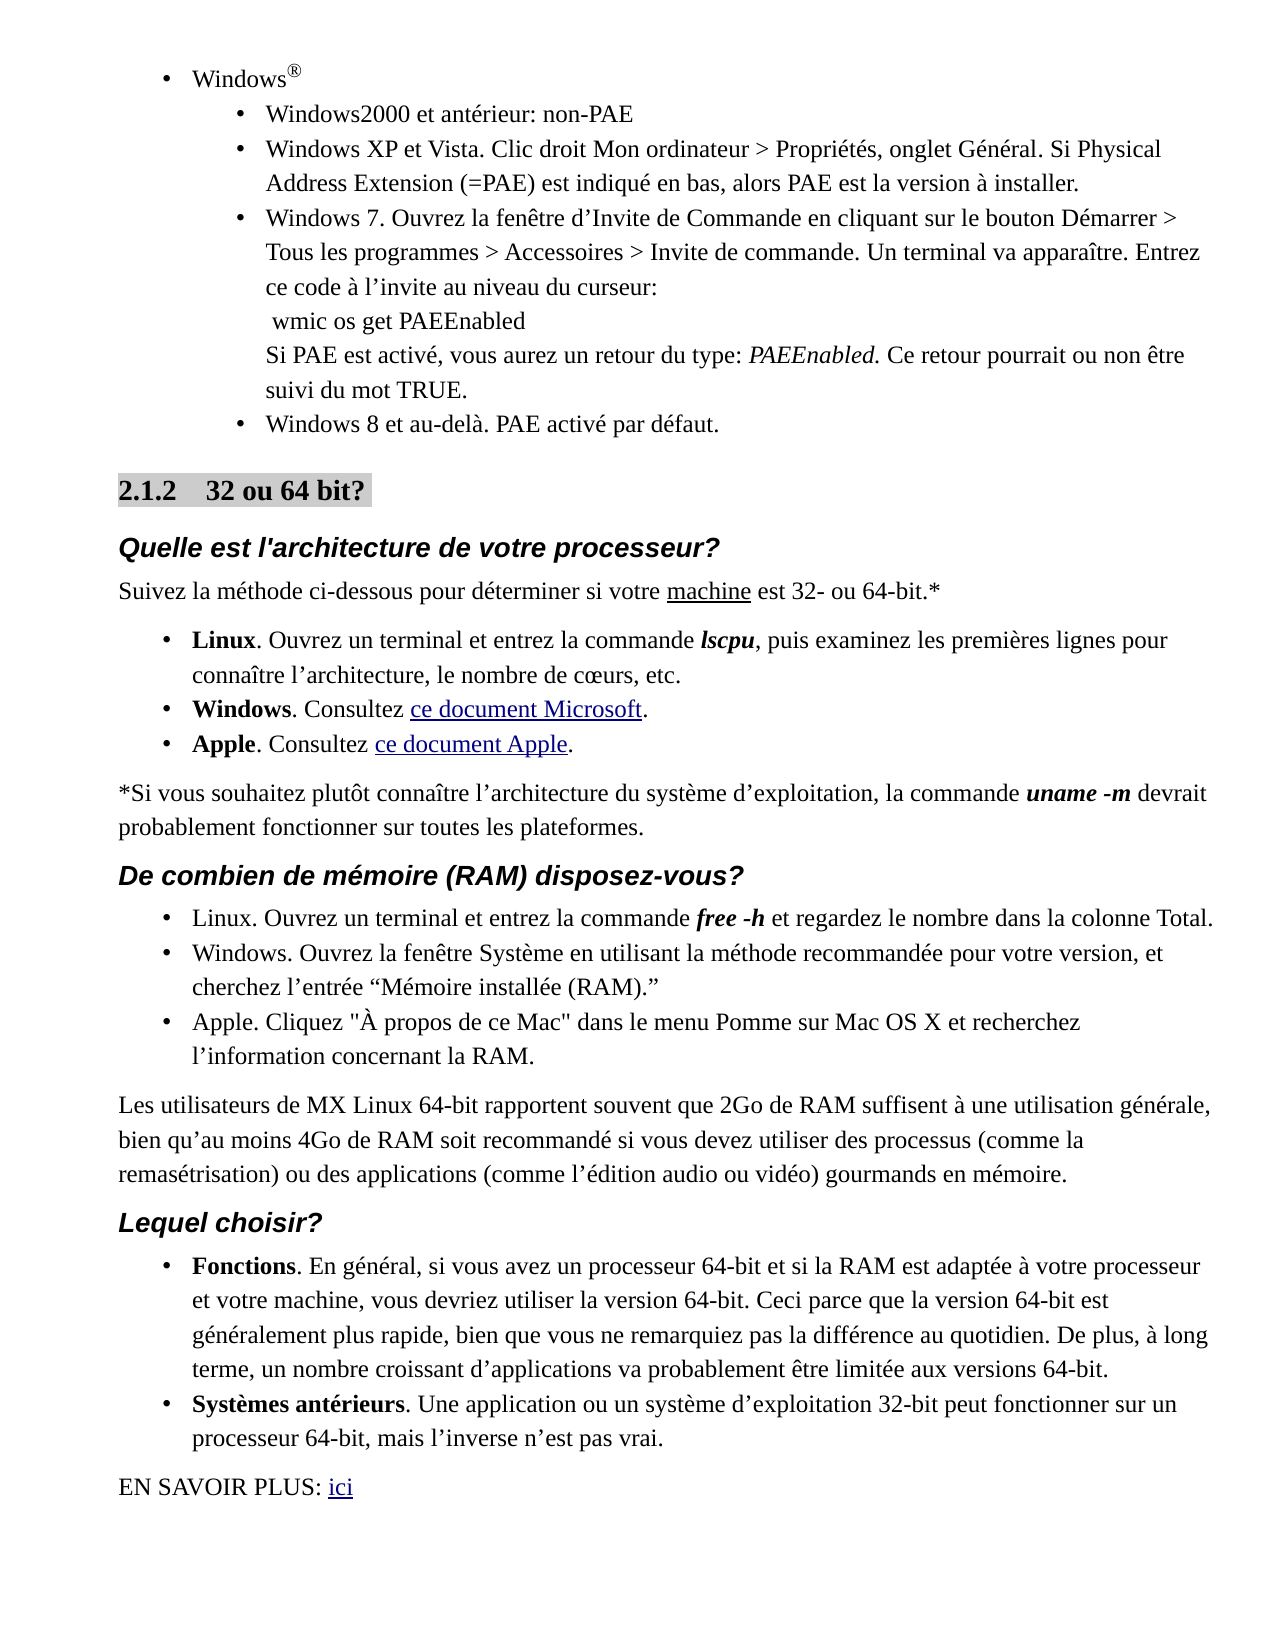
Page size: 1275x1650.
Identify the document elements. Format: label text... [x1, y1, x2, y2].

text *Si vous souhaitez plutôt connaître l’architecture du système d’exploitation, la commande uname -m devrait probablement fonctionner sur toutes les plateformes. [118, 778, 1216, 841]
subtitle Lequel choisir? [118, 1206, 1216, 1238]
list Windows2000 et antérieur: non-PAE [236, 99, 1216, 128]
list Windows 8 et au-delà. PAE activé par défaut. [236, 409, 1216, 438]
list wmic os get PAEEnabled [236, 306, 1216, 335]
list Windows 7. Ouvrez la fenêtre d’Invite de Commande en cliquant sur le bouton Démarrer > Tous les programmes > Accessoires > Invite de commande. Un terminal va apparaître. Entrez ce code à l’invite au niveau du curseur: [236, 203, 1216, 300]
list Linux. Ouvrez un terminal et entrez la commande lscpu, puis examinez les premières lignes pour connaître l’architecture, le nombre de cœurs, etc. [162, 625, 1216, 688]
text Suivez la méthode ci-dessous pour déterminer si votre machine est 32- ou 64-bit.* [118, 576, 1216, 605]
list Linux. Ouvrez un terminal et entrez la commande free -h et regardez le nombre dans la colonne Total. [162, 903, 1216, 932]
list Windows. Ouvrez la fenêtre Système en utilisant la méthode recommandée pour votre version, et cherchez l’entrée “Mémoire installée (RAM).” [162, 938, 1216, 1001]
list Si PAE est activé, vous aurez un retour du type: PAEEnabled. Ce retour pourrait ou non être suivi du mot TRUE. [236, 341, 1216, 404]
subtitle De combien de mémoire (RAM) disposez-vous? [118, 859, 1216, 891]
list Fonctions. En général, si vous avez un processeur 64-bit et si la RAM est adaptée à votre processeur et votre machine, vous devriez utiliser la version 64-bit. Ceci parce que la version 64-bit est généralement plus rapide, bien que vous ne remarquiez pas la différence au quotidien. De plus, à long terme, un nombre croissant d’applications va probablement être limitée aux versions 64-bit. [162, 1251, 1216, 1383]
subtitle 2.1.2 32 ou 64 bit? [372, 473, 1216, 507]
list Apple. Cliquez "À propos de ce Mac" dans le menu Pomme sur Mac OS X et recherchez l’information concernant la RAM. [162, 1007, 1216, 1070]
list Windows XP et Vista. Clic droit Mon ordinateur > Propriétés, onglet Général. Si Physical Address Extension (=PAE) est indiqué en bas, alors PAE est la version à installer. [236, 134, 1216, 197]
list Apple. Consultez ce document Apple. [162, 729, 1216, 757]
subtitle Quelle est l'architecture de votre processeur? [118, 532, 1216, 564]
list Windows. Consultez ce document Microsoft. [162, 694, 1216, 723]
list Systèmes antérieurs. Une application ou un système d’exploitation 32-bit peut fonctionner sur un processeur 64-bit, mais l’inverse n’est pas vrai. [162, 1389, 1216, 1452]
list Windows® [162, 59, 1216, 93]
text Les utilisateurs de MX Linux 64-bit rapportent souvent que 2Go de RAM suffisent à une utilisation générale, bien qu’au moins 4Go de RAM soit recommandé si vous devez utiliser des processus (comme la remasétrisation) ou des applications (comme l’édition audio ou vidéo) gourmands en mémoire. [118, 1091, 1216, 1188]
text EN SAVOIR PLUS: ici [118, 1472, 1216, 1501]
